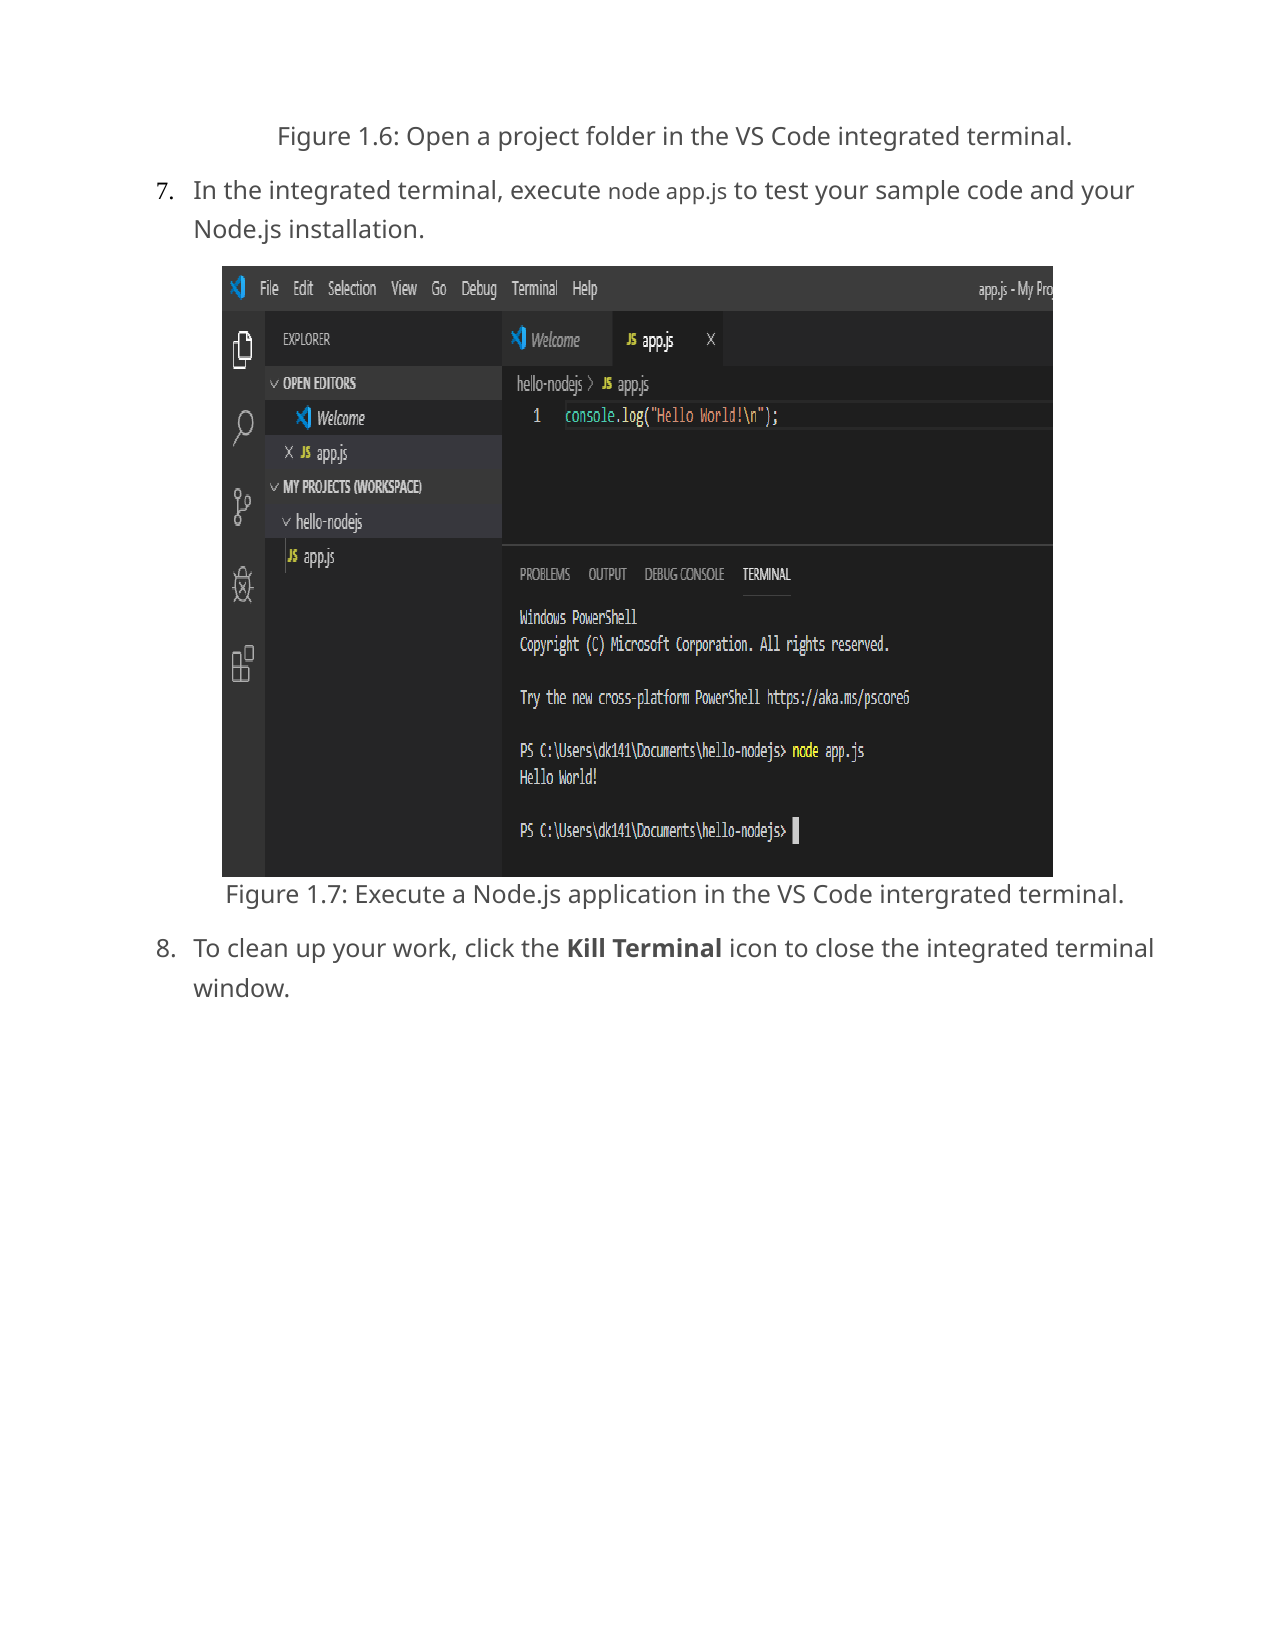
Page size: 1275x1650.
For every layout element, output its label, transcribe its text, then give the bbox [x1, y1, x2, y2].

picture [222, 266, 1053, 877]
list Figure 1.6: Open a project folder in the VS Code integrated terminal. [156, 118, 1157, 152]
list In the integrated terminal, execute node app.js to test your sample code and your Node.js installation. [156, 173, 1157, 246]
list Figure 1.7: Execute a Node.js application in the VS Code intergrated terminal. [156, 876, 1157, 910]
list To clean up your work, click the Kill Terminal icon to close the integrated terminal window. [156, 931, 1157, 1004]
